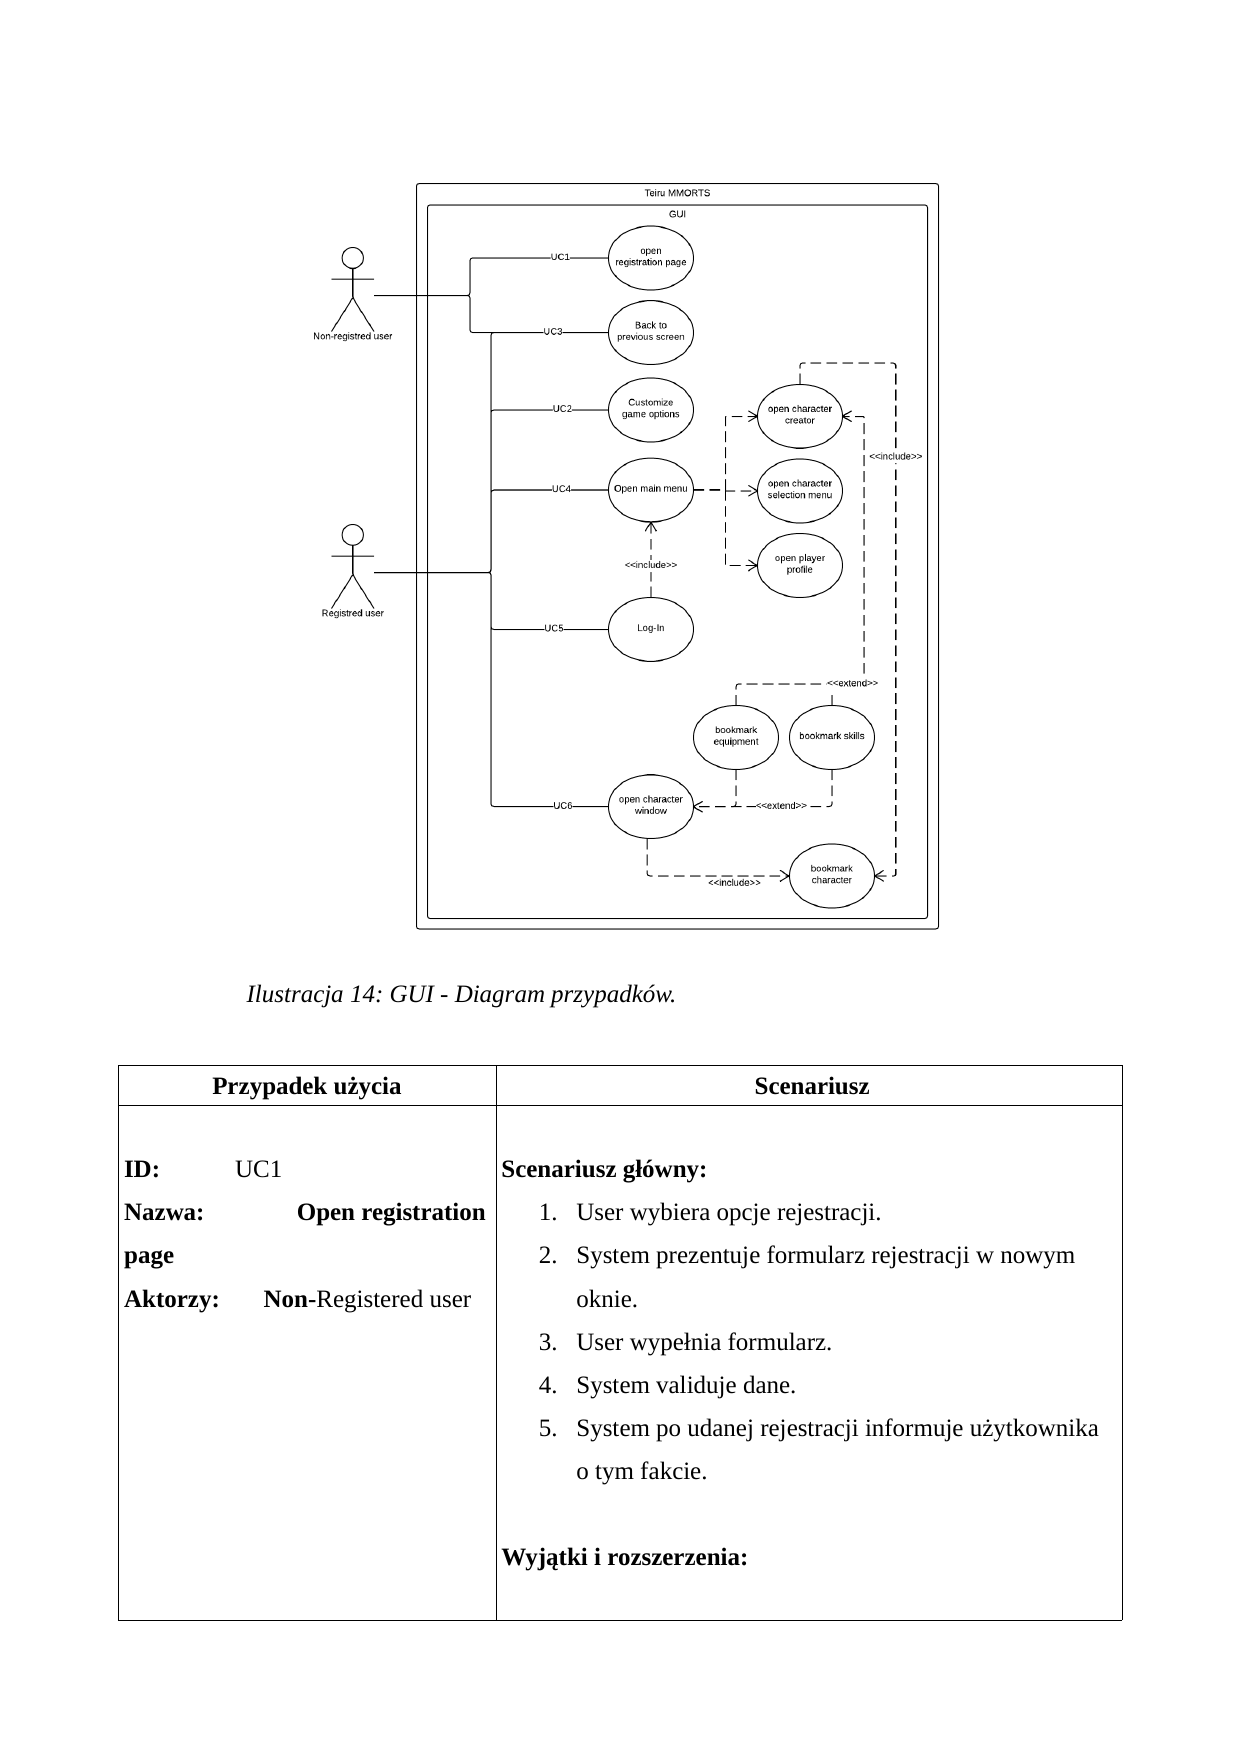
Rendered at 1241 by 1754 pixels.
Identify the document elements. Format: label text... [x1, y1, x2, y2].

text Ilustracja 14: GUI - Diagram przypadków. [246, 979, 994, 1007]
table_cell Scenariusz główny: User wybiera opcje rejestracji. System prezentuje formularz rejestracji w nowym oknie. User wypełnia formularz. System validuje dane. System po udanej rejestracji informuje użytkownika o tym fakcie. Wyjątki i rozszerzenia: [497, 1106, 1122, 1620]
table_header Przypadek użycia [119, 1066, 496, 1105]
table_header Scenariusz [497, 1066, 1122, 1105]
table_cell ID: UC1 Nazwa: Open registration page Aktorzy: Non-Registered user [119, 1106, 496, 1620]
picture [246, 130, 994, 979]
